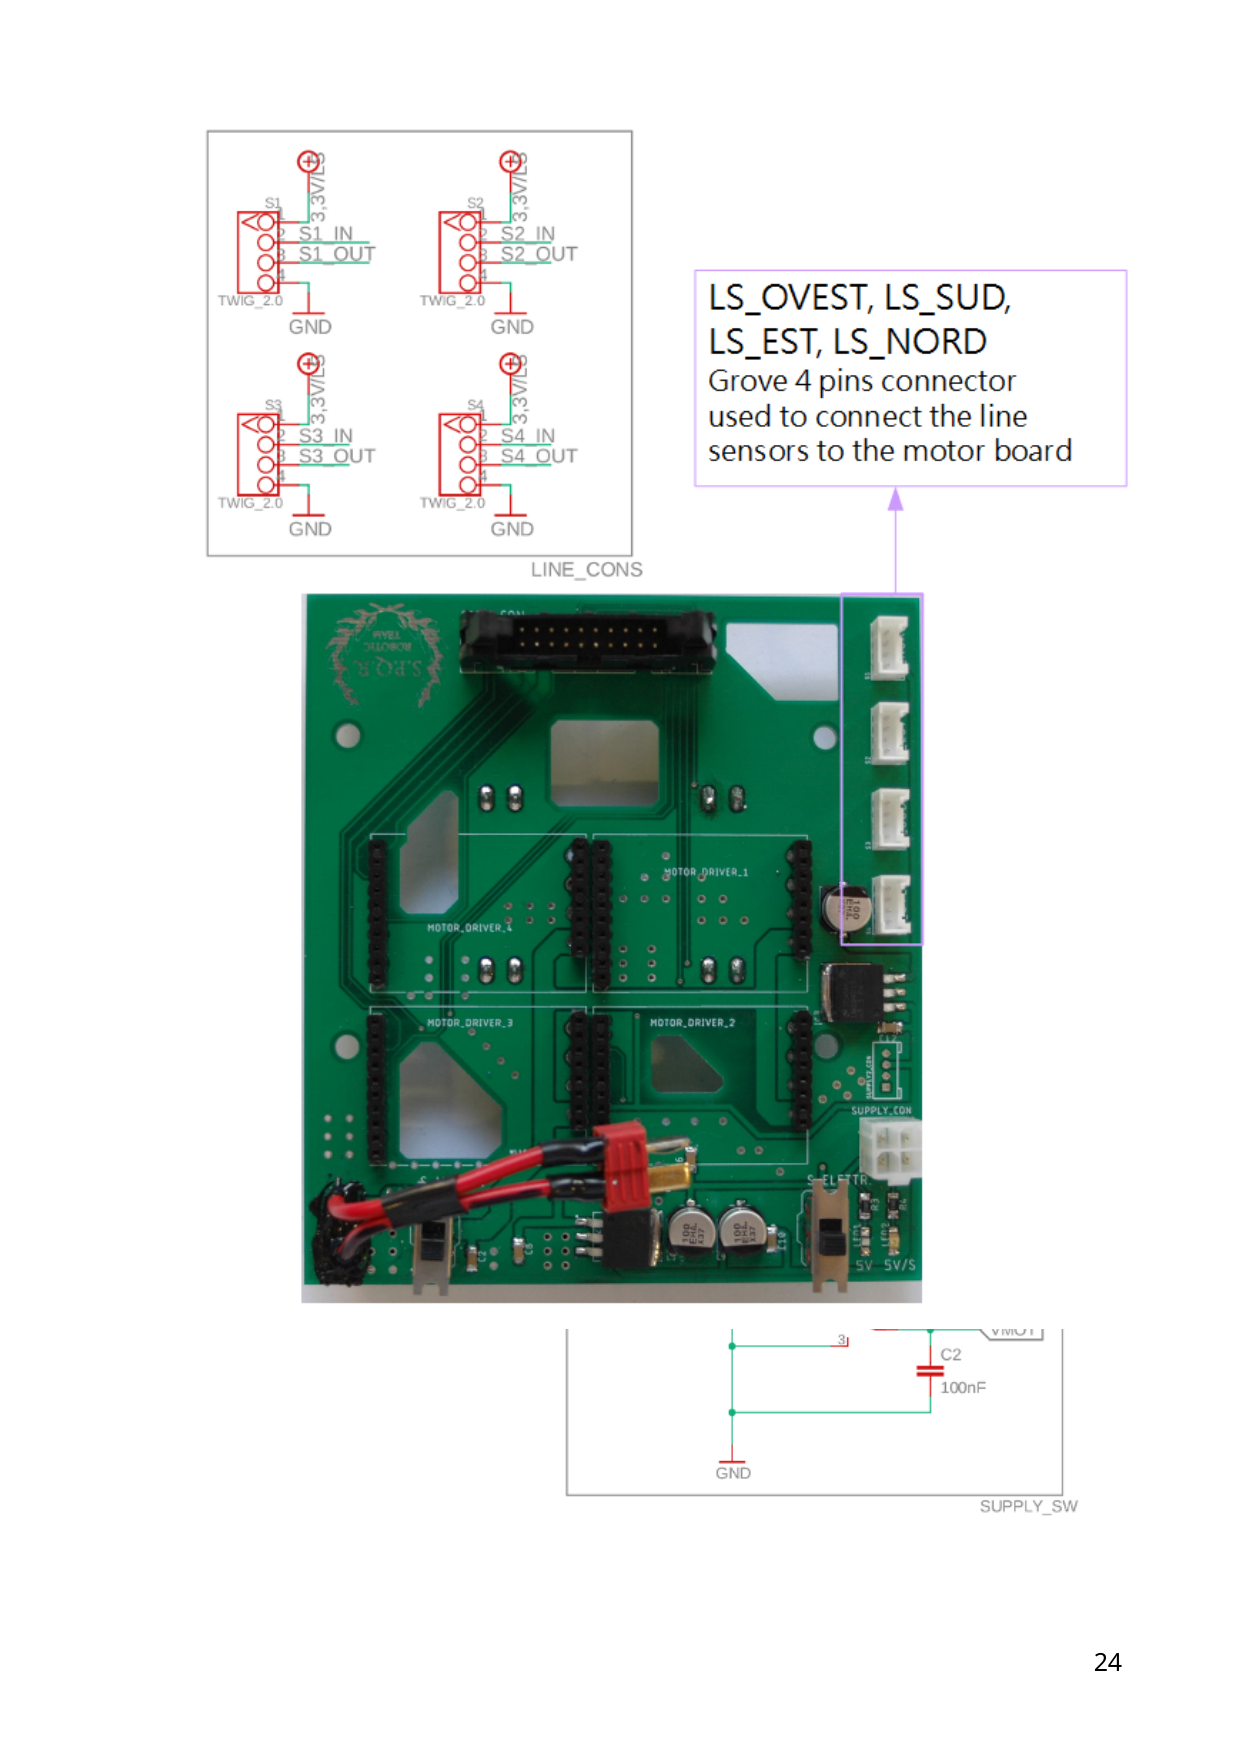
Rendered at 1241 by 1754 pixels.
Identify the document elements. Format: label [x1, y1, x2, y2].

picture [59, 90, 1182, 1616]
